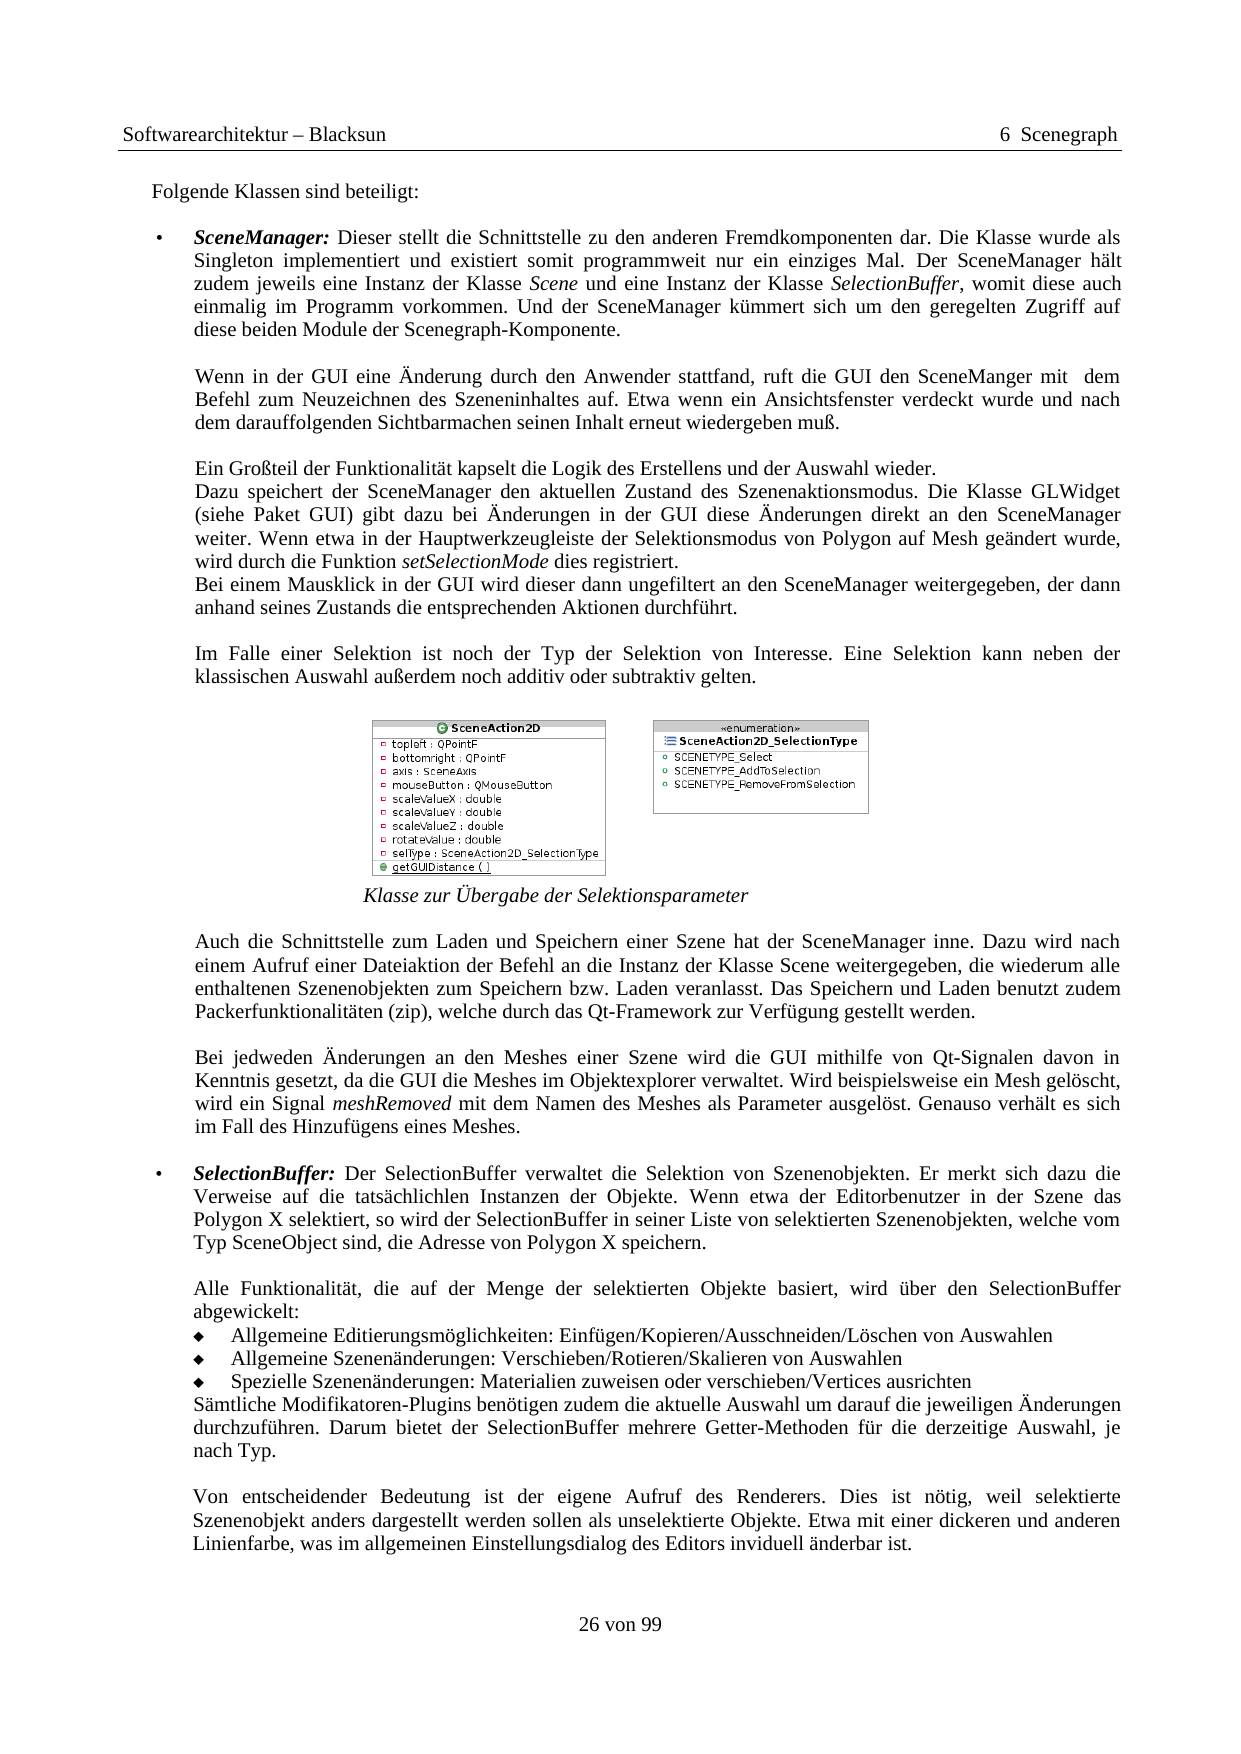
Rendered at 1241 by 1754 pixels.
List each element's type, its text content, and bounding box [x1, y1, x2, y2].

text Im Falle einer Selektion ist noch der Typ der Selektion von Interesse. Eine Selektion kann neben der klassischen Auswahl außerdem noch additiv oder subtraktiv gelten. [194, 642, 1122, 688]
list Sämtliche Modifikatoren-Plugins benötigen zudem die aktuelle Auswahl um darauf die jeweiligen Änderungen durchzuführen. Darum bietet der SelectionBuffer mehrere Getter-Methoden für die derzeitige Auswahl, je nach Typ. [156, 1393, 1122, 1462]
text Bei einem Mausklick in der GUI wird dieser dann ungefiltert an den SceneManager weitergegeben, der dann anhand seines Zustands die entsprechenden Aktionen durchführt. [194, 573, 1122, 619]
text Von entscheidender Bedeutung ist der eigene Aufruf des Renderers. Dies ist nötig, weil selektierte Szenenobjekt anders dargestellt werden sollen als unselektierte Objekte. Etwa mit einer dickeren und anderen Linienfarbe, was im allgemeinen Einstellungsdialog des Editors inviduell änderbar ist. [192, 1485, 1122, 1555]
list Spezielle Szenenänderungen: Materialien zuweisen oder verschieben/Vertices ausrichten [193, 1370, 1122, 1393]
list Allgemeine Szenenänderungen: Verschieben/Rotieren/Skalieren von Auswahlen [193, 1347, 1122, 1370]
text Dazu speichert der SceneManager den aktuellen Zustand des Szenenaktionsmodus. Die Klasse GLWidget (siehe Paket GUI) gibt dazu bei Änderungen in der GUI diese Änderungen direkt an den SceneManager weiter. Wenn etwa in der Hauptwerkzeugleiste der Selektionsmodus von Polygon auf Mesh geändert wurde, wird durch die Funktion setSelectionMode dies registriert. [194, 480, 1122, 573]
list Allgemeine Editierungsmöglichkeiten: Einfügen/Kopieren/Ausschneiden/Löschen von Auswahlen [193, 1323, 1122, 1347]
text Klasse zur Übergabe der Selektionsparameter [363, 884, 877, 907]
list SceneManager: Dieser stellt die Schnittstelle zu den anderen Fremdkomponenten dar. Die Klasse wurde als Singleton implementiert und existiert somit programmweit nur ein einziges Mal. Der SceneManager hält zudem jeweils eine Instanz der Klasse Scene und eine Instanz der Klasse SelectionBuffer, womit diese auch einmalig im Programm vorkommen. Und der SceneManager kümmert sich um den geregelten Zugriff auf diese beiden Module der Scenegraph-Komponente. [156, 226, 1122, 341]
text Auch die Schnittstelle zum Laden und Speichern einer Szene hat der SceneManager inne. Dazu wird nach einem Aufruf einer Dateiaktion der Befehl an die Instanz der Klasse Scene weitergegeben, die wiederum alle enthaltenen Szenenobjekten zum Speichern bzw. Laden veranlasst. Das Speichern und Laden benutzt zudem Packerfunktionalitäten (zip), welche durch das Qt-Framework zur Verfügung gestellt werden. [194, 930, 1122, 1023]
text Bei jedweden Änderungen an den Meshes einer Szene wird die GUI mithilfe von Qt-Signalen davon in Kenntnis gesetzt, da die GUI die Meshes im Objektexplorer verwaltet. Wird beispielsweise ein Mesh gelöscht, wird ein Signal meshRemoved mit dem Namen des Meshes als Parameter ausgelöst. Genauso verhält es sich im Fall des Hinzufügens eines Meshes. [194, 1046, 1122, 1138]
text Ein Großteil der Funktionalität kapselt die Logik des Erstellens und der Auswahl wieder. [194, 457, 1122, 480]
text Wenn in der GUI eine Änderung durch den Anwender stattfand, ruft die GUI den SceneManger mit dem Befehl zum Neuzeichnen des Szeneninhaltes auf. Etwa wenn ein Ansichtsfenster verdeckt wurde und nach dem darauffolgenden Sichtbarmachen seinen Inhalt erneut wiedergeben muß. [194, 364, 1122, 434]
list Alle Funktionalität, die auf der Menge der selektierten Objekte basiert, wird über den SelectionBuffer abgewickelt: [156, 1277, 1122, 1323]
picture [363, 711, 877, 884]
text Folgende Klassen sind beteiligt: [118, 179, 1122, 203]
list SelectionBuffer: Der SelectionBuffer verwaltet die Selektion von Szenenobjekten. Er merkt sich dazu die Verweise auf die tatsächlichlen Instanzen der Objekte. Wenn etwa der Editorbenutzer in der Szene das Polygon X selektiert, so wird der SelectionBuffer in seiner Liste von selektierten Szenenobjekten, welche vom Typ SceneObject sind, die Adresse von Polygon X speichern. [156, 1162, 1122, 1254]
